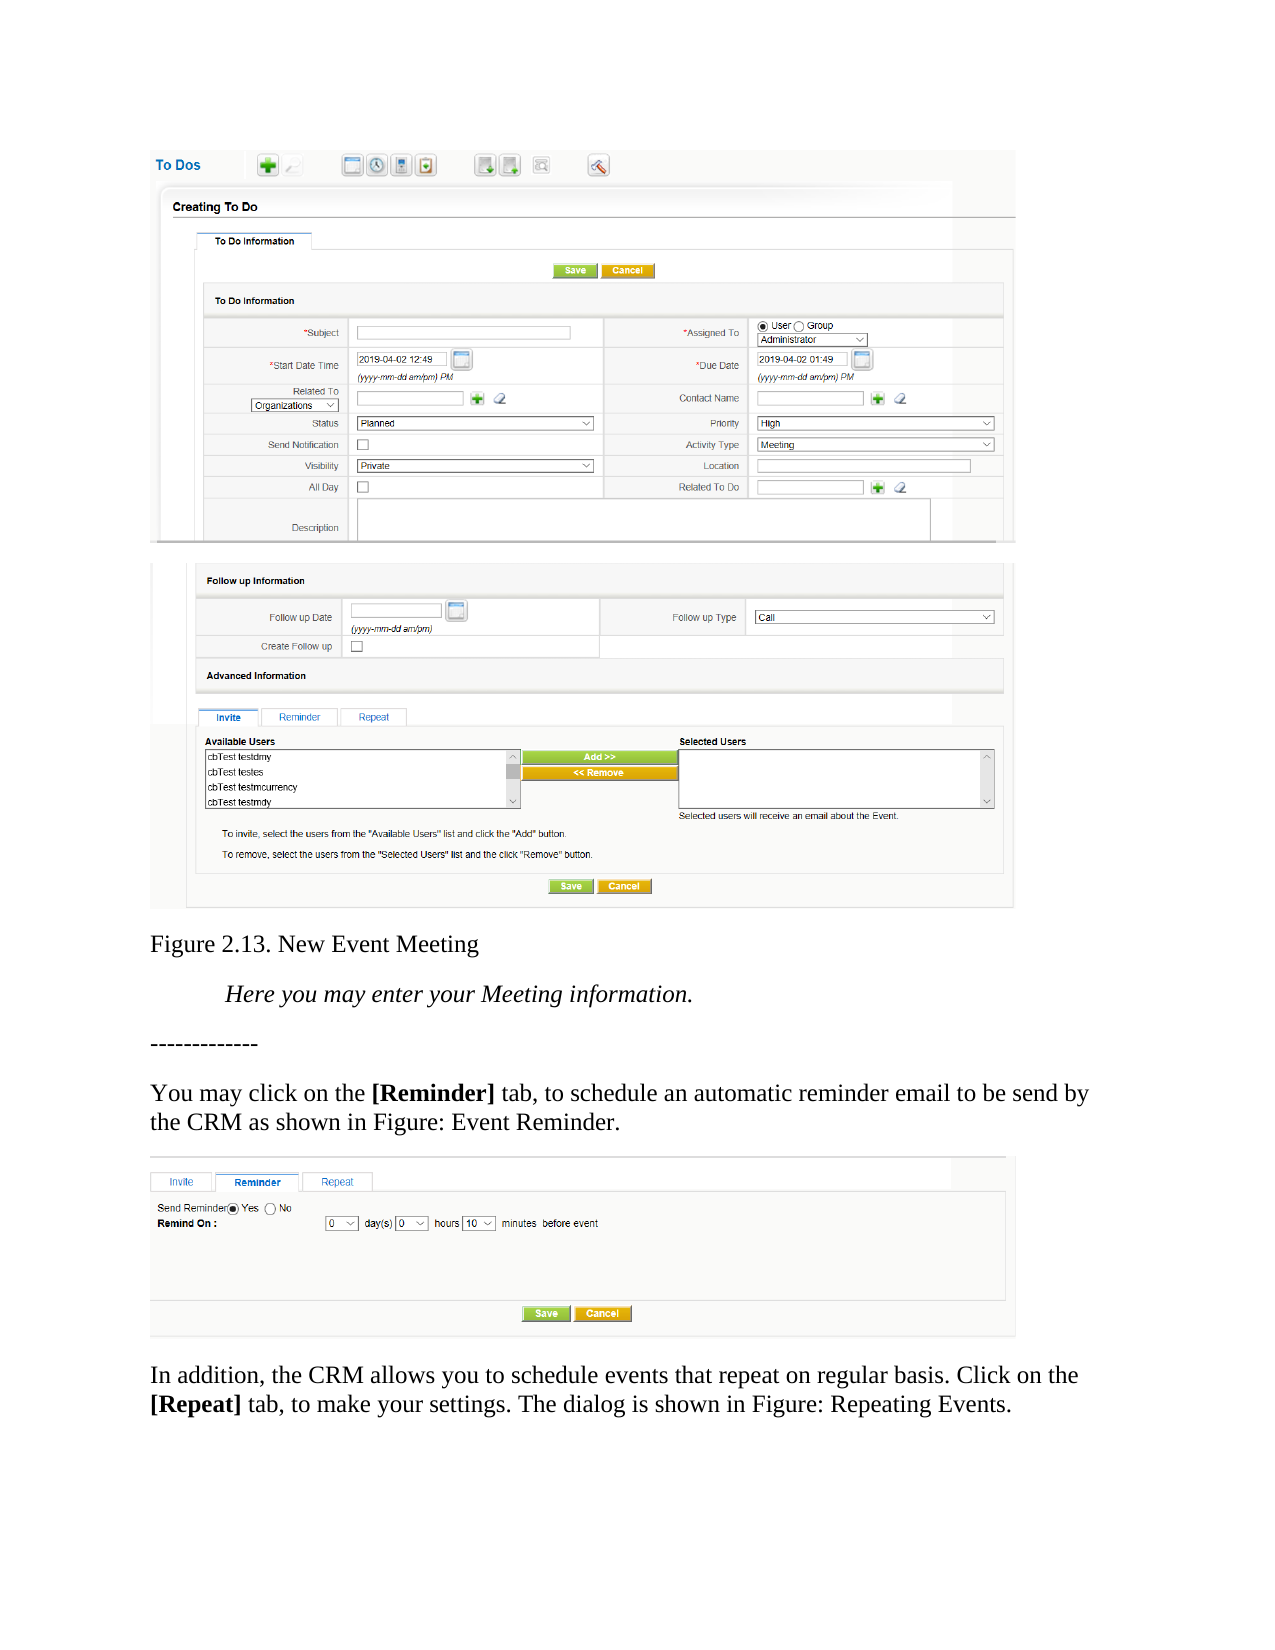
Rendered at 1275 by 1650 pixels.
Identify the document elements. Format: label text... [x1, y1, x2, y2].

text ------------- [150, 1028, 1125, 1057]
text You may click on the [Reminder] tab, to schedule an automatic reminder email to be send by the CRM as shown in Figure: Event Reminder. [150, 1078, 1125, 1135]
text In addition, the CRM allows you to schedule events that repeat on regular basis. Click on the [Repeat] tab, to make your settings. The dialog is shown in Figure: Repeating Events. [150, 1360, 1125, 1417]
picture [150, 150, 1016, 543]
picture [150, 563, 1016, 909]
picture [150, 1156, 1016, 1339]
text Figure 2.13. New Event Meeting [150, 929, 1125, 958]
text Here you may enter your Meeting information. [150, 979, 1125, 1007]
